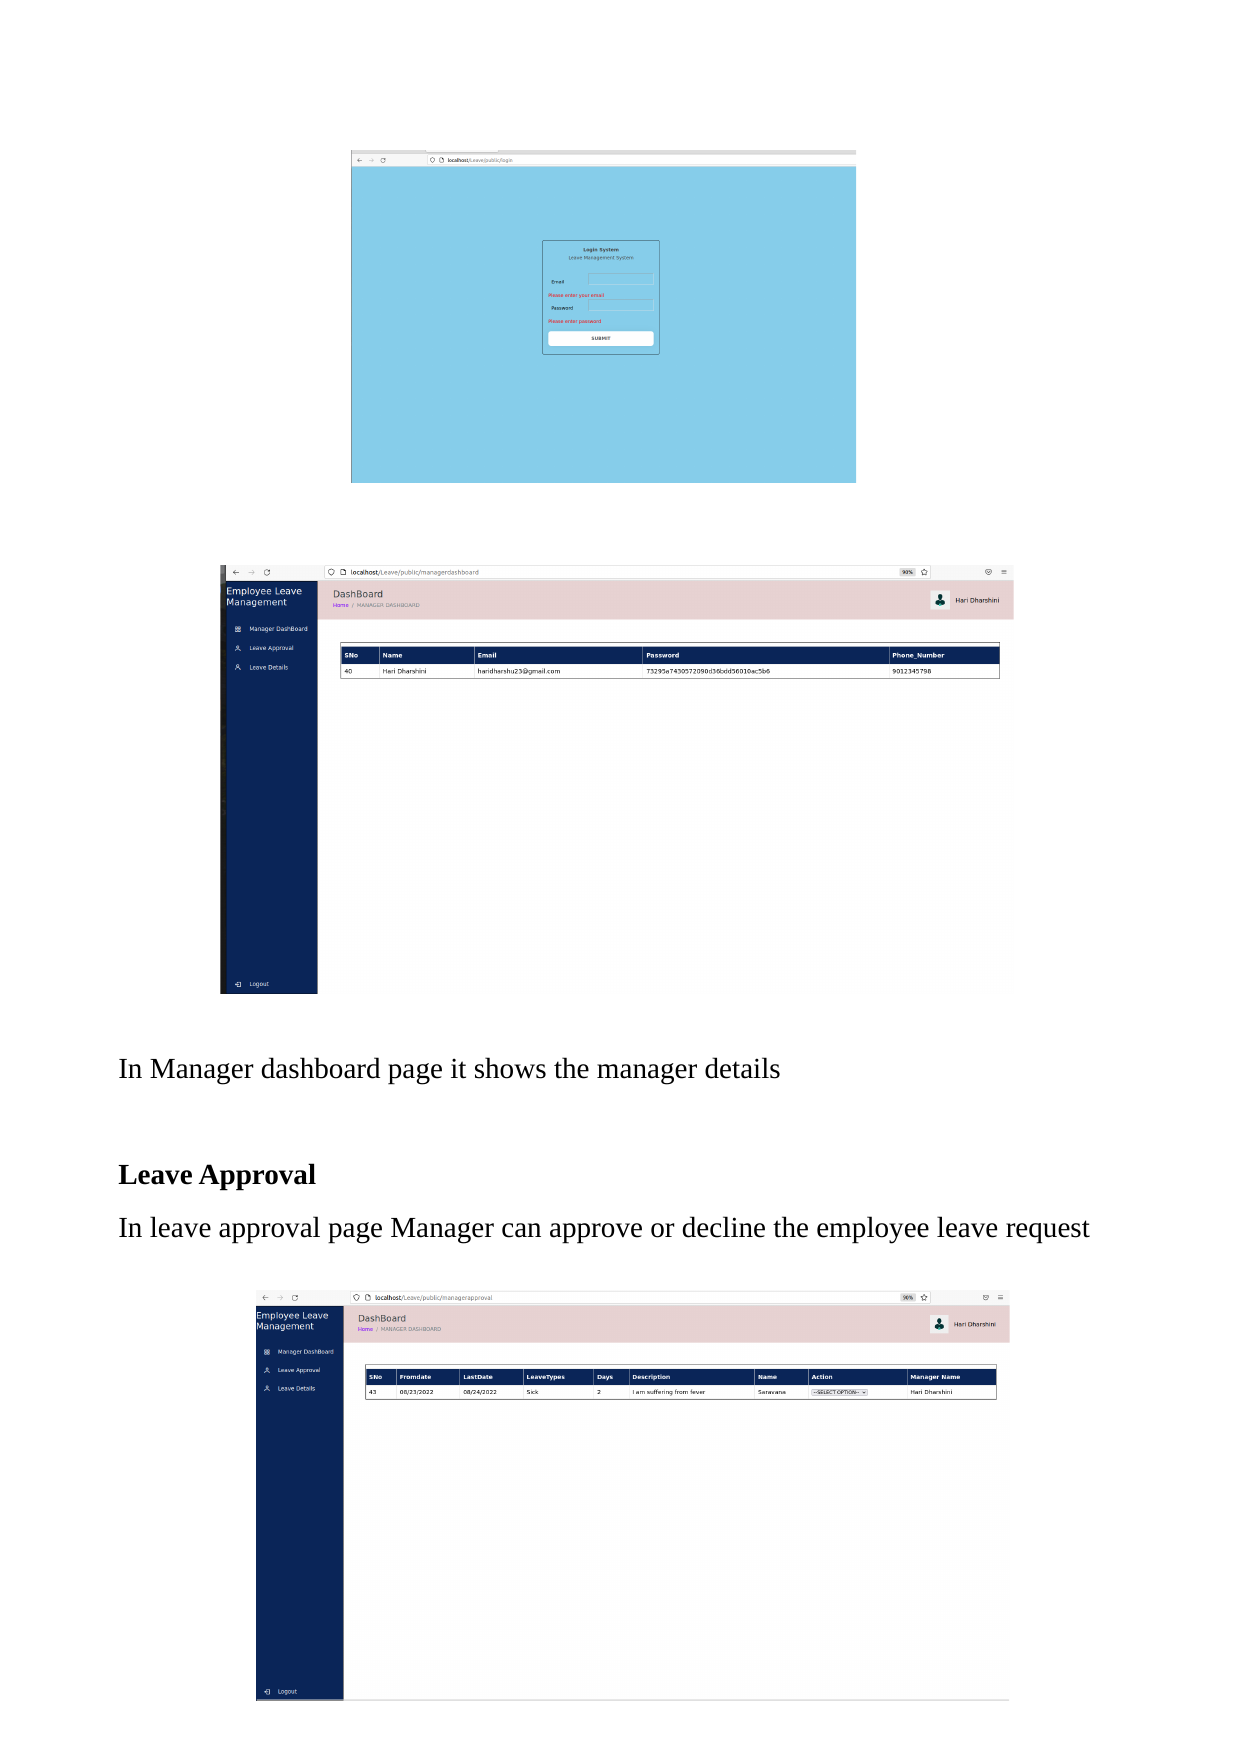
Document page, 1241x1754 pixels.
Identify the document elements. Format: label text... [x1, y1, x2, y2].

text Leave Approval [118, 1157, 1122, 1191]
text In leave approval page Manager can approve or decline the employee leave request [118, 1211, 1122, 1244]
picture [351, 150, 857, 483]
picture [256, 1290, 1010, 1701]
text In Manager dashboard page it shows the manager details [118, 1051, 1122, 1085]
picture [220, 565, 1014, 994]
